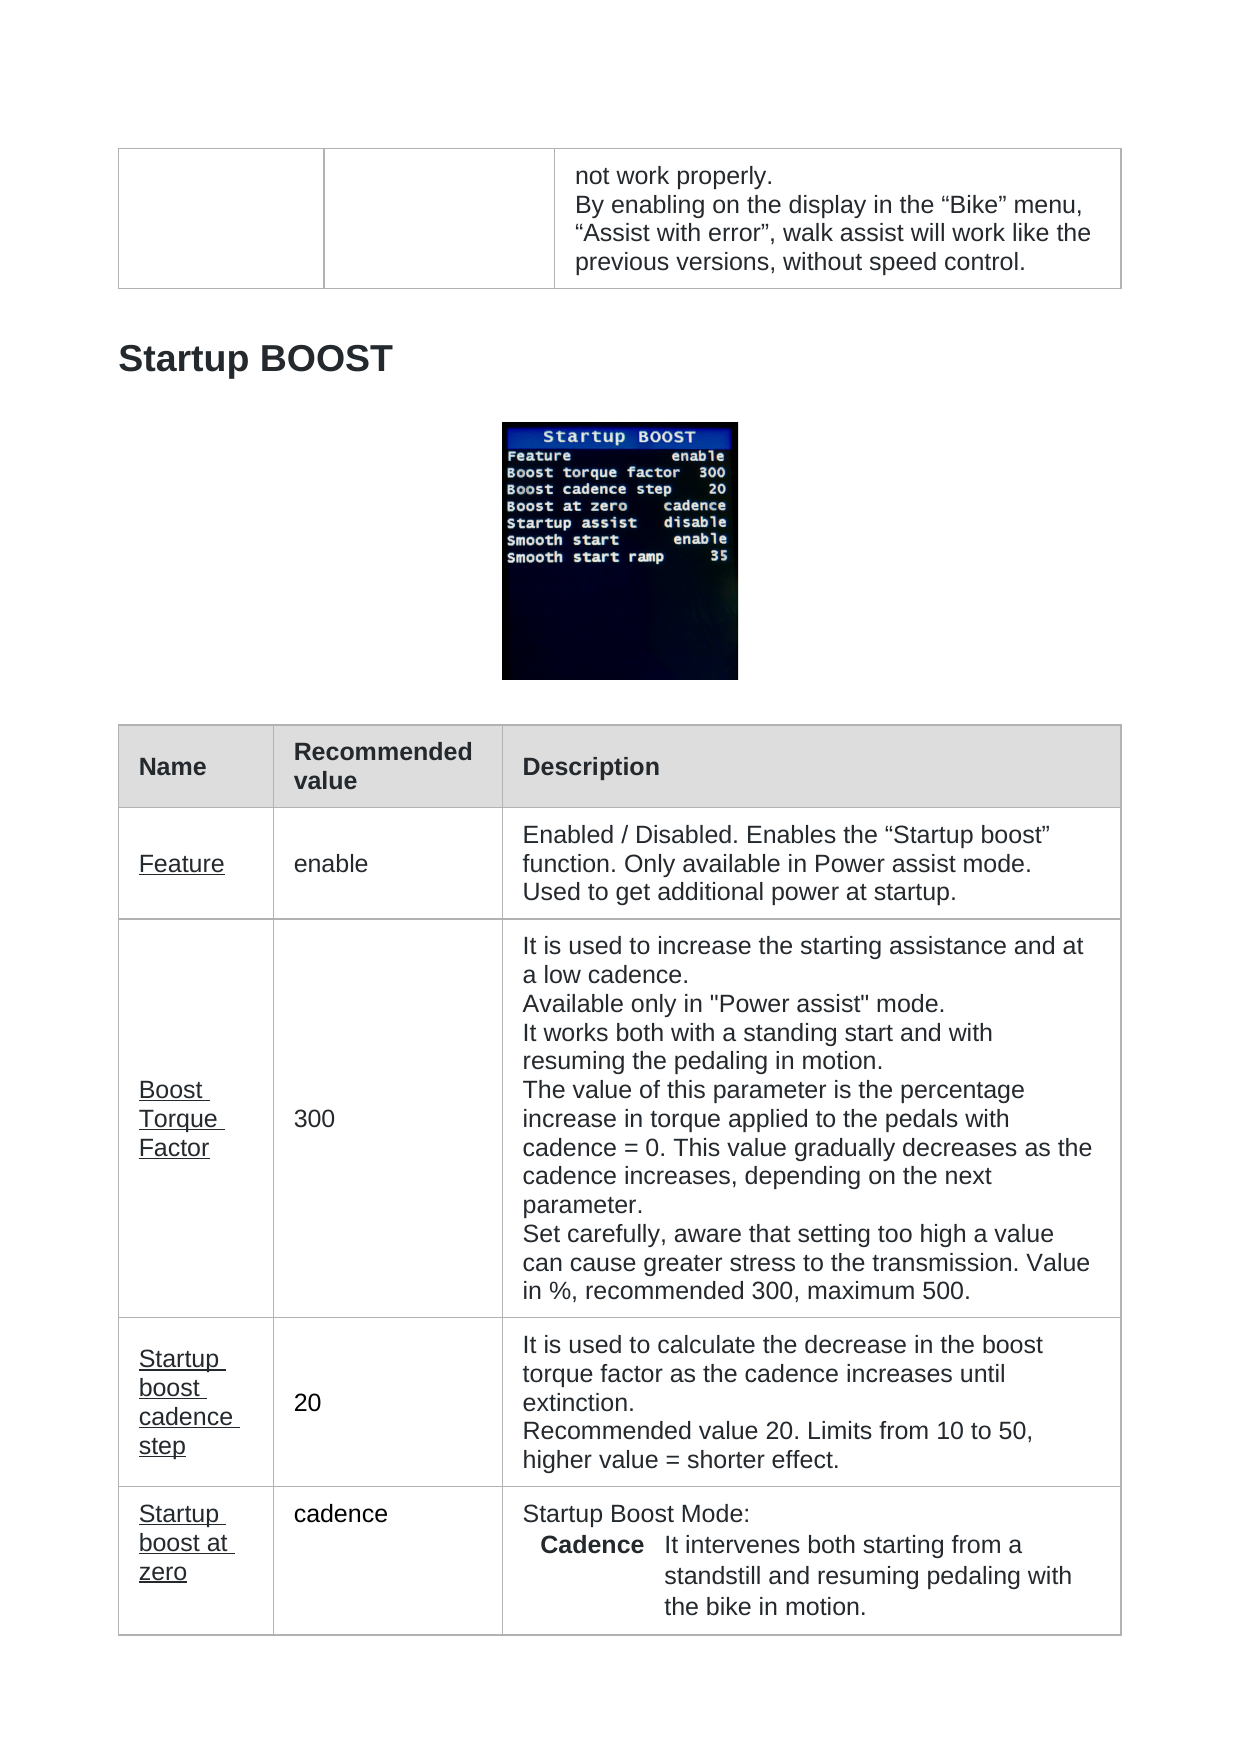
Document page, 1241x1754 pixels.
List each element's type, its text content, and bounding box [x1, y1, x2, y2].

table_cell It is used to calculate the decrease in the boost torque factor as the cadence increases until extinction. Recommended value 20. Limits from 10 to 50, higher value = shorter effect. [503, 1318, 1120, 1486]
table_cell Feature [119, 808, 273, 918]
table_cell not work properly. By enabling on the display in the “Bike” menu, “Assist with error”, walk assist will work like the previous versions, without speed control. [555, 149, 1120, 288]
table_header Description [503, 726, 1120, 807]
table_cell Startup Boost Mode: Cadence It intervenes both starting from a standstill and resuming pedaling with the bike in motion. [503, 1487, 1120, 1634]
table_cell Enabled / Disabled. Enables the “Startup boost” function. Only available in Power assist mode. Used to get additional power at startup. [503, 808, 1120, 918]
picture [502, 422, 739, 680]
table_cell Startup boost at zero [119, 1487, 273, 1634]
table_cell 300 [274, 920, 502, 1317]
text Startup BOOST [118, 337, 1122, 380]
table_cell [119, 149, 323, 288]
table_cell It is used to increase the starting assistance and at a low cadence. Available only in "Power assist" mode. It works both with a standing start and with resuming the pedaling in motion. The value of this parameter is the percentage increase in torque applied to the pedals with cadence = 0. This value gradually decreases as the cadence increases, depending on the next parameter. Set carefully, aware that setting too high a value can cause greater stress to the transmission. Value in %, recommended 300, maximum 500. [503, 920, 1120, 1317]
table_header Name [119, 726, 273, 807]
table_cell enable [274, 808, 502, 918]
table_cell cadence [274, 1487, 502, 1634]
table_cell Startup boost cadence step [119, 1318, 273, 1486]
table_cell 20 [274, 1318, 502, 1486]
table_cell [325, 149, 554, 288]
table_cell Boost Torque Factor [119, 920, 273, 1317]
table_header Recommended value [274, 726, 502, 807]
